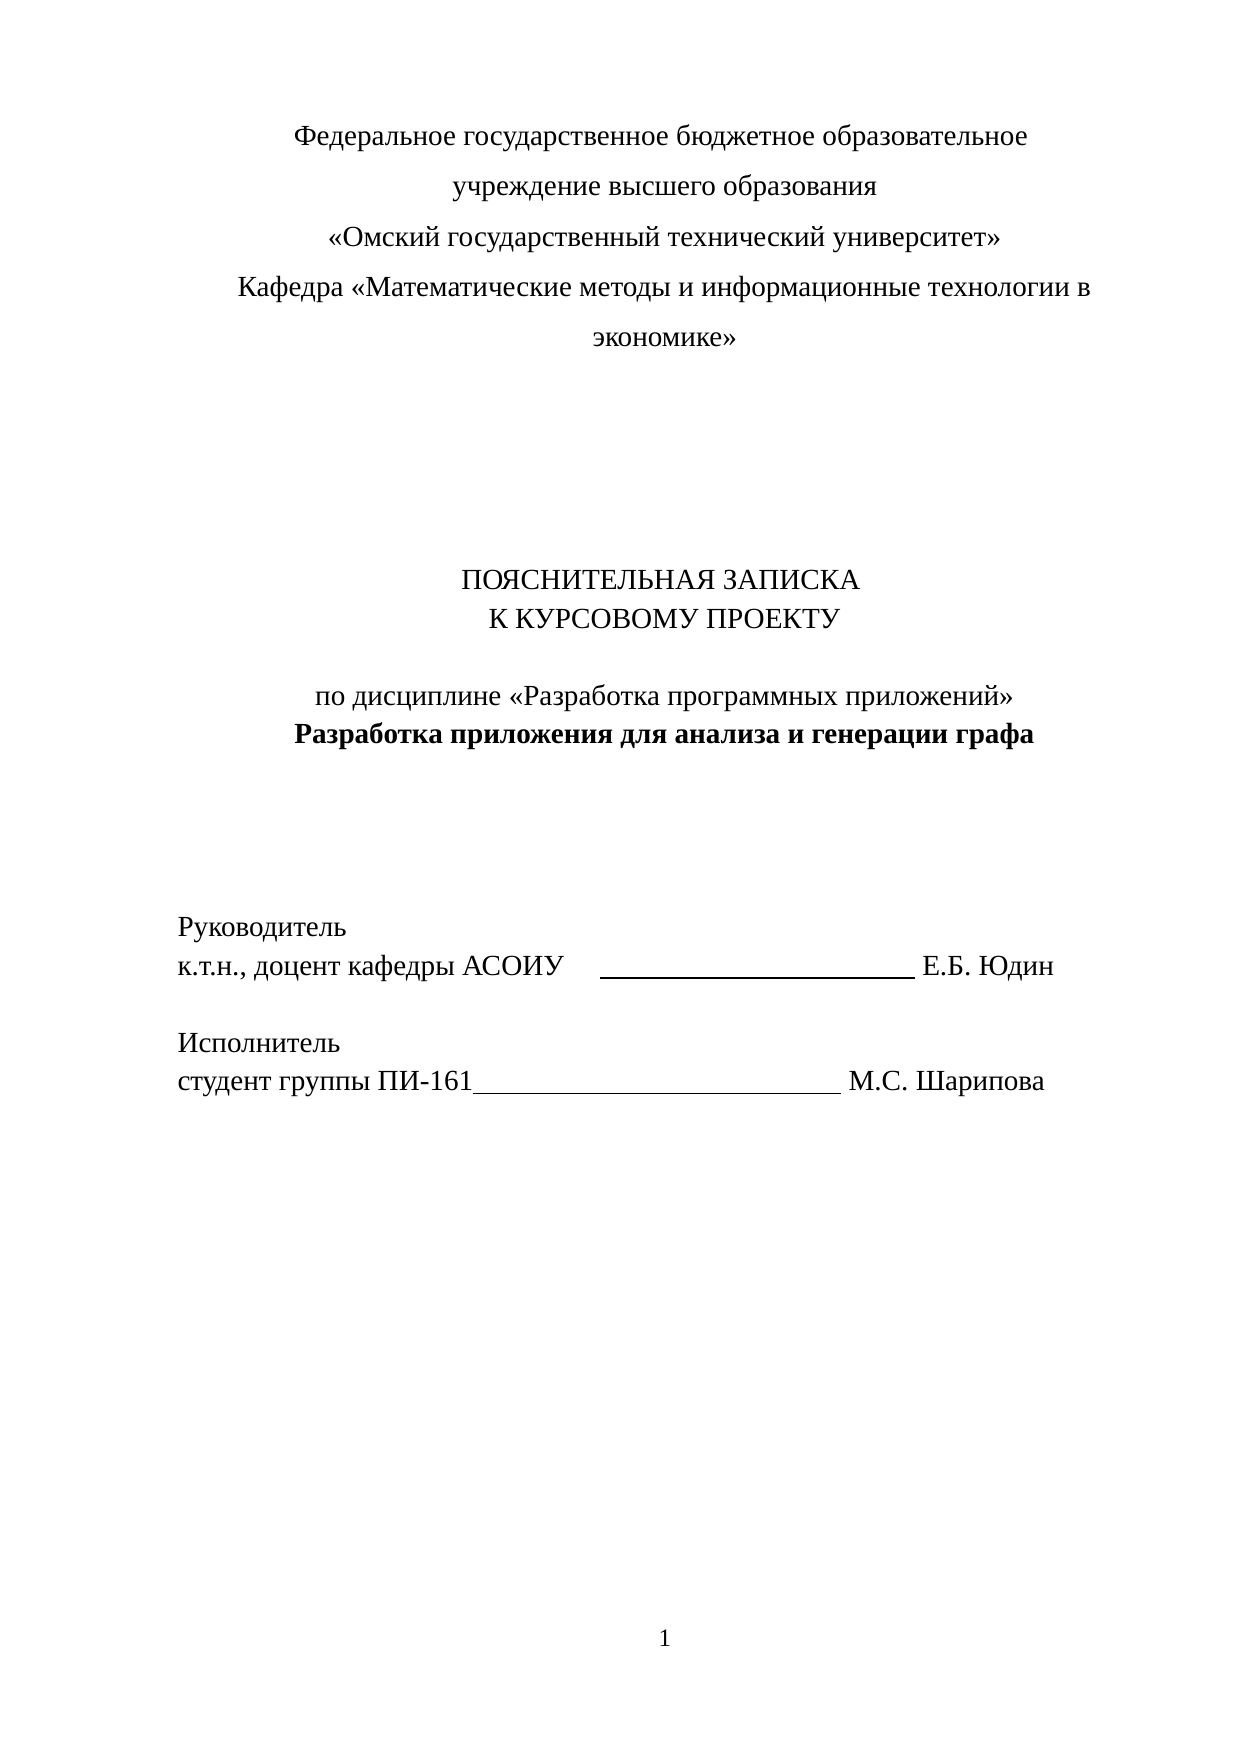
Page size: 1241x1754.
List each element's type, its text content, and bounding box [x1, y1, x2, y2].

text учреждение высшего образования [177, 168, 1152, 202]
text Исполнитель [177, 1025, 1152, 1058]
text Кафедра «Математические методы и информационные технологии в экономике» [177, 269, 1152, 353]
text Разработка приложения для анализа и генерации графа [177, 717, 1152, 750]
text к.т.н., доцент кафедры АСОИУ Е.Б. Юдин [177, 948, 1152, 981]
text студент группы ПИ-161 М.С. Шарипова [177, 1063, 1152, 1097]
text К КУРСОВОМУ ПРОЕКТУ [177, 601, 1152, 634]
text «Омский государственный технический университет» [177, 219, 1152, 252]
text по дисциплине «Разработка программных приложений» [177, 678, 1152, 712]
text ПОЯСНИТЕЛЬНАЯ ЗАПИСКА [177, 562, 1152, 596]
text Руководитель [177, 909, 1152, 943]
text Федеральное государственное бюджетное образовательное [177, 118, 1152, 152]
